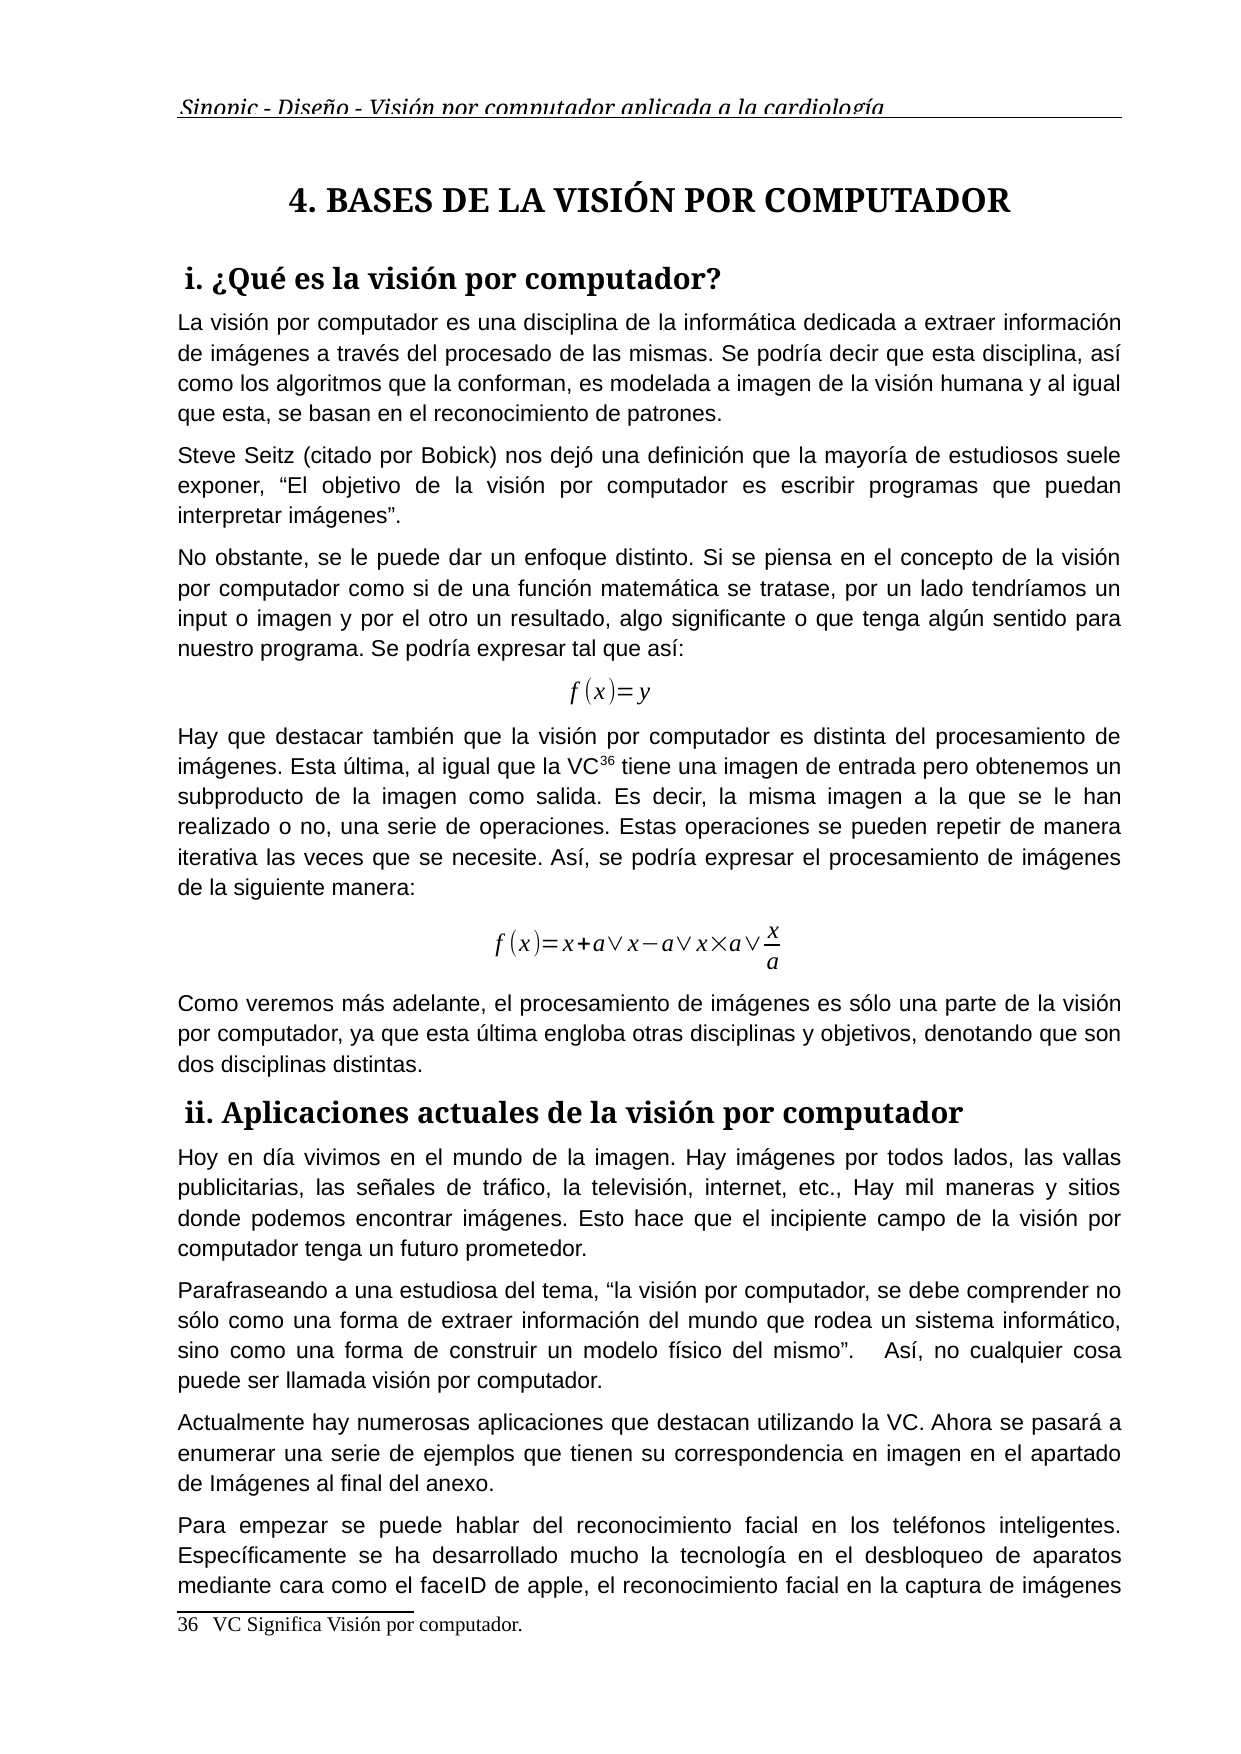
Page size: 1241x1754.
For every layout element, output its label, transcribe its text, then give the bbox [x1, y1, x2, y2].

list VC Significa Visión por computador. [177, 1612, 1122, 1636]
list Parafraseando a una estudiosa del tema, “la visión por computador, se debe comprender no sólo como una forma de extraer información del mundo que rodea un sistema informático, sino como una forma de construir un modelo físico del mismo”. Así, no cualquier cosa puede ser llamada visión por computador. [177, 1277, 1122, 1394]
list No obstante, se le puede dar un enfoque distinto. Si se piensa en el concepto de la visión por computador como si de una función matemática se tratase, por un lado tendríamos un input o imagen y por el otro un resultado, algo significante o que tenga algún sentido para nuestro programa. Se podría expresar tal que así: [177, 544, 1122, 661]
list Actualmente hay numerosas aplicaciones que destacan utilizando la VC. Ahora se pasará a enumerar una serie de ejemplos que tienen su correspondencia en imagen en el apartado de Imágenes al final del anexo. [177, 1409, 1122, 1496]
list Hoy en día vivimos en el mundo de la imagen. Hay imágenes por todos lados, las vallas publicitarias, las señales de tráfico, la televisión, internet, etc., Hay mil maneras y sitios donde podemos encontrar imágenes. Esto hace que el incipiente campo de la visión por computador tenga un futuro prometedor. [177, 1144, 1122, 1261]
list La visión por computador es una disciplina de la informática dedicada a extraer información de imágenes a través del procesado de las mismas. Se podría decir que esta disciplina, así como los algoritmos que la conforman, es modelada a imagen de la visión humana y al igual que esta, se basan en el reconocimiento de patrones. [177, 309, 1122, 426]
list Como veremos más adelante, el procesamiento de imágenes es sólo una parte de la visión por computador, ya que esta última engloba otras disciplinas y objetivos, denotando que son dos disciplinas distintas. [177, 990, 1122, 1077]
list Bases de la visión por computador [177, 177, 1122, 222]
list Aplicaciones actuales de la visión por computador [177, 1093, 1122, 1132]
list Steve Seitz (citado por Bobick) nos dejó una definición que la mayoría de estudiosos suele exponer, “El objetivo de la visión por computador es escribir programas que puedan interpretar imágenes”. [177, 442, 1122, 529]
list ¿Qué es la visión por computador? [177, 258, 1122, 298]
list Hay que destacar también que la visión por computador es distinta del procesamiento de imágenes. Esta última, al igual que la VC tiene una imagen de entrada pero obtenemos un subproducto de la imagen como salida. Es decir, la misma imagen a la que se le han realizado o no, una serie de operaciones. Estas operaciones se pueden repetir de manera iterativa las veces que se necesite. Así, se podría expresar el procesamiento de imágenes de la siguiente manera: [177, 723, 1122, 900]
list Para empezar se puede hablar del reconocimiento facial en los teléfonos inteligentes. Específicamente se ha desarrollado mucho la tecnología en el desbloqueo de aparatos mediante cara como el faceID de apple, el reconocimiento facial en la captura de imágenes [177, 1512, 1122, 1598]
